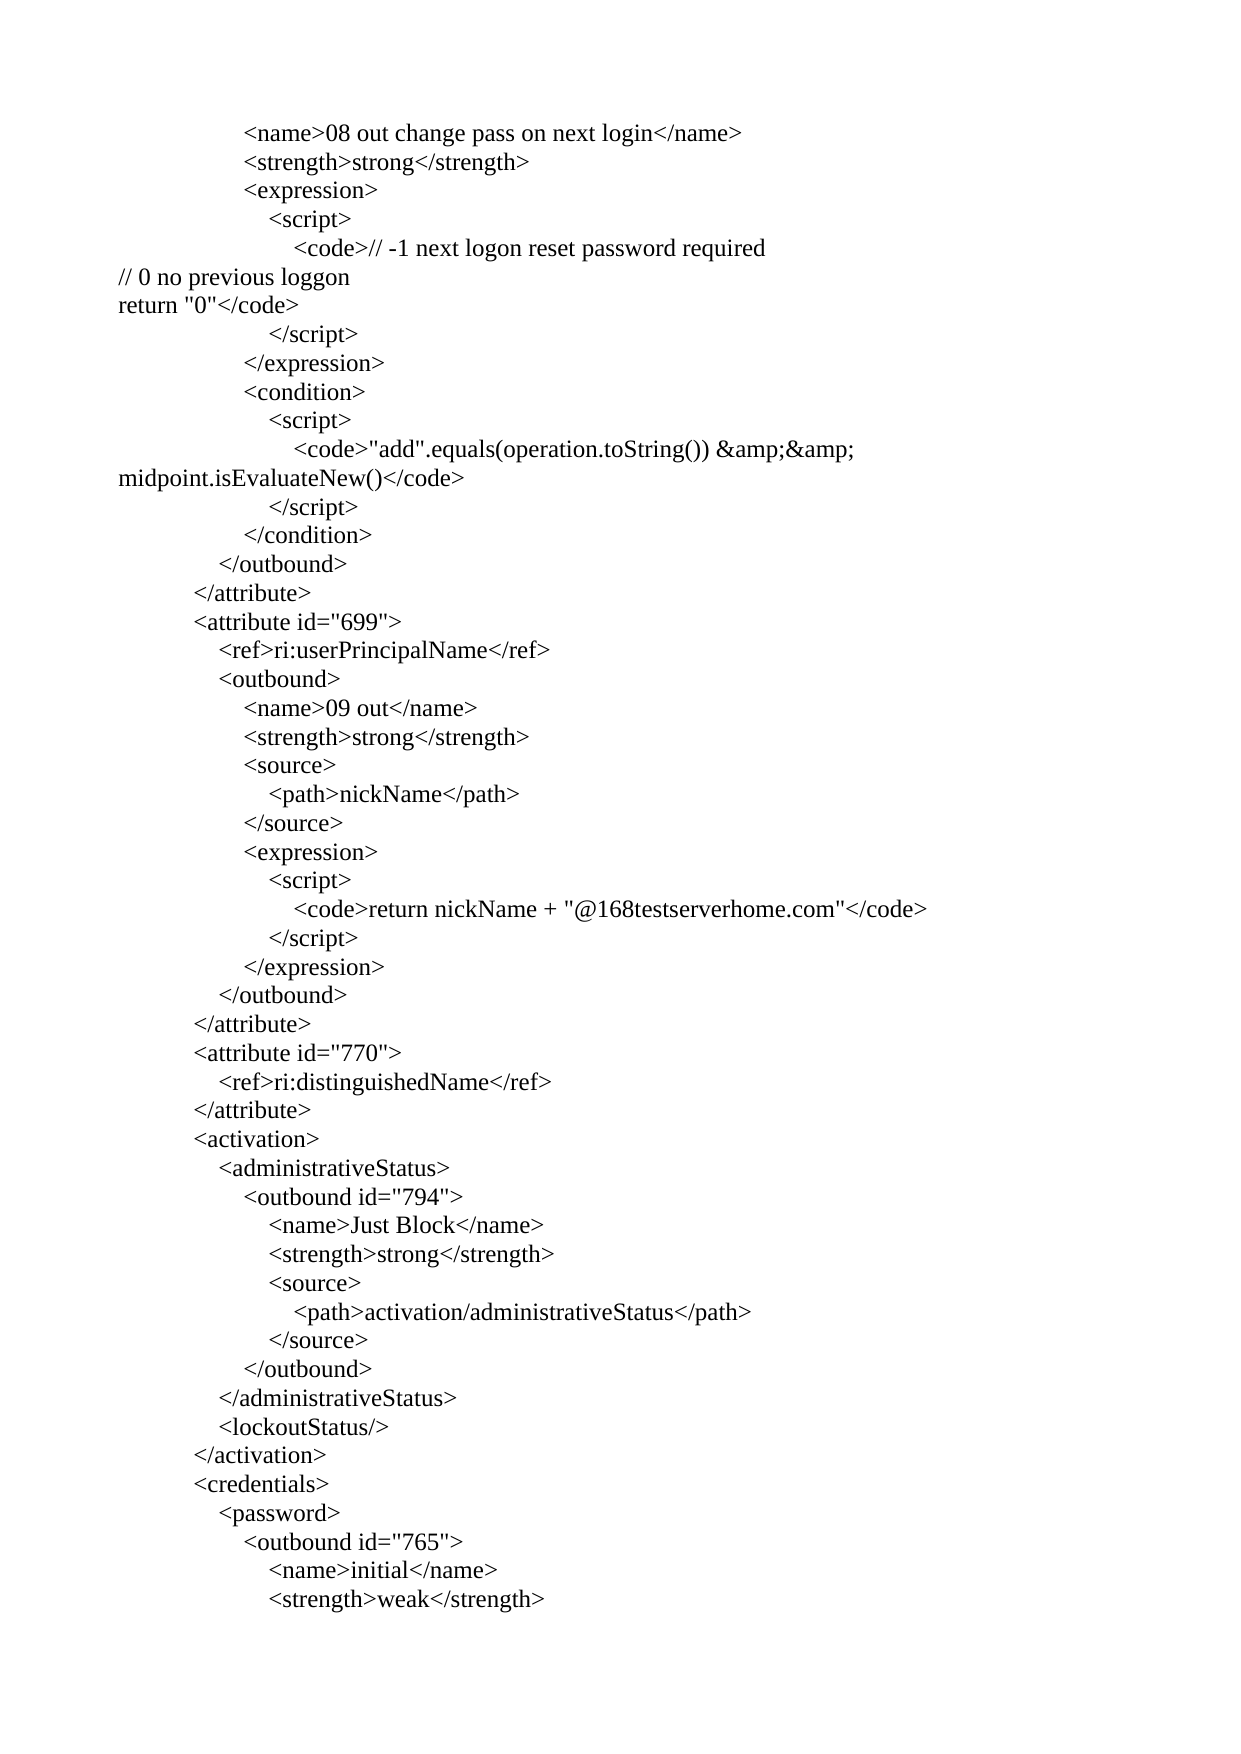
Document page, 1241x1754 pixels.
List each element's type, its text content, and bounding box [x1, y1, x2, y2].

text <password> [118, 1498, 1122, 1527]
text <script> [118, 866, 1122, 894]
text <source> [118, 751, 1122, 779]
text <administrativeStatus> [118, 1153, 1122, 1182]
text </administrativeStatus> [118, 1383, 1122, 1412]
text <script> [118, 406, 1122, 434]
text </source> [118, 1326, 1122, 1354]
text <outbound id="794"> [118, 1182, 1122, 1211]
text <ref>ri:userPrincipalName</ref> [118, 636, 1122, 664]
text <credentials> [118, 1469, 1122, 1498]
text </expression> [118, 952, 1122, 981]
text <strength>strong</strength> [118, 1239, 1122, 1268]
text </expression> [118, 348, 1122, 377]
text <name>initial</name> [118, 1556, 1122, 1584]
text <source> [118, 1268, 1122, 1297]
text <code>"add".equals(operation.toString()) &amp;&amp; midpoint.isEvaluateNew()</code> [118, 434, 1122, 492]
text <code>// -1 next logon reset password required [118, 233, 1122, 262]
text </attribute> [118, 1096, 1122, 1124]
text // 0 no previous loggon [118, 262, 1122, 291]
text </outbound> [118, 981, 1122, 1009]
text <strength>strong</strength> [118, 722, 1122, 751]
text </condition> [118, 521, 1122, 549]
text <attribute id="699"> [118, 607, 1122, 636]
text <code>return nickName + "@168testserverhome.com"</code> [118, 894, 1122, 923]
text return "0"</code> [118, 291, 1122, 319]
text <name>09 out</name> [118, 693, 1122, 722]
text </attribute> [118, 578, 1122, 607]
text </outbound> [118, 549, 1122, 578]
text <attribute id="770"> [118, 1038, 1122, 1067]
text <activation> [118, 1124, 1122, 1153]
text <strength>strong</strength> [118, 147, 1122, 176]
text <name>08 out change pass on next login</name> [118, 118, 1122, 147]
text <script> [118, 204, 1122, 233]
text </script> [118, 492, 1122, 521]
text <lockoutStatus/> [118, 1412, 1122, 1441]
text <outbound> [118, 664, 1122, 693]
text <expression> [118, 176, 1122, 204]
text </outbound> [118, 1354, 1122, 1383]
text </script> [118, 319, 1122, 348]
text <outbound id="765"> [118, 1527, 1122, 1556]
text </script> [118, 923, 1122, 952]
text <path>activation/administrativeStatus</path> [118, 1297, 1122, 1326]
text </attribute> [118, 1009, 1122, 1038]
text <condition> [118, 377, 1122, 406]
text <expression> [118, 837, 1122, 866]
text <name>Just Block</name> [118, 1211, 1122, 1239]
text </source> [118, 808, 1122, 837]
text <ref>ri:distinguishedName</ref> [118, 1067, 1122, 1096]
text <strength>weak</strength> [118, 1584, 1122, 1613]
text <path>nickName</path> [118, 779, 1122, 808]
text </activation> [118, 1441, 1122, 1469]
